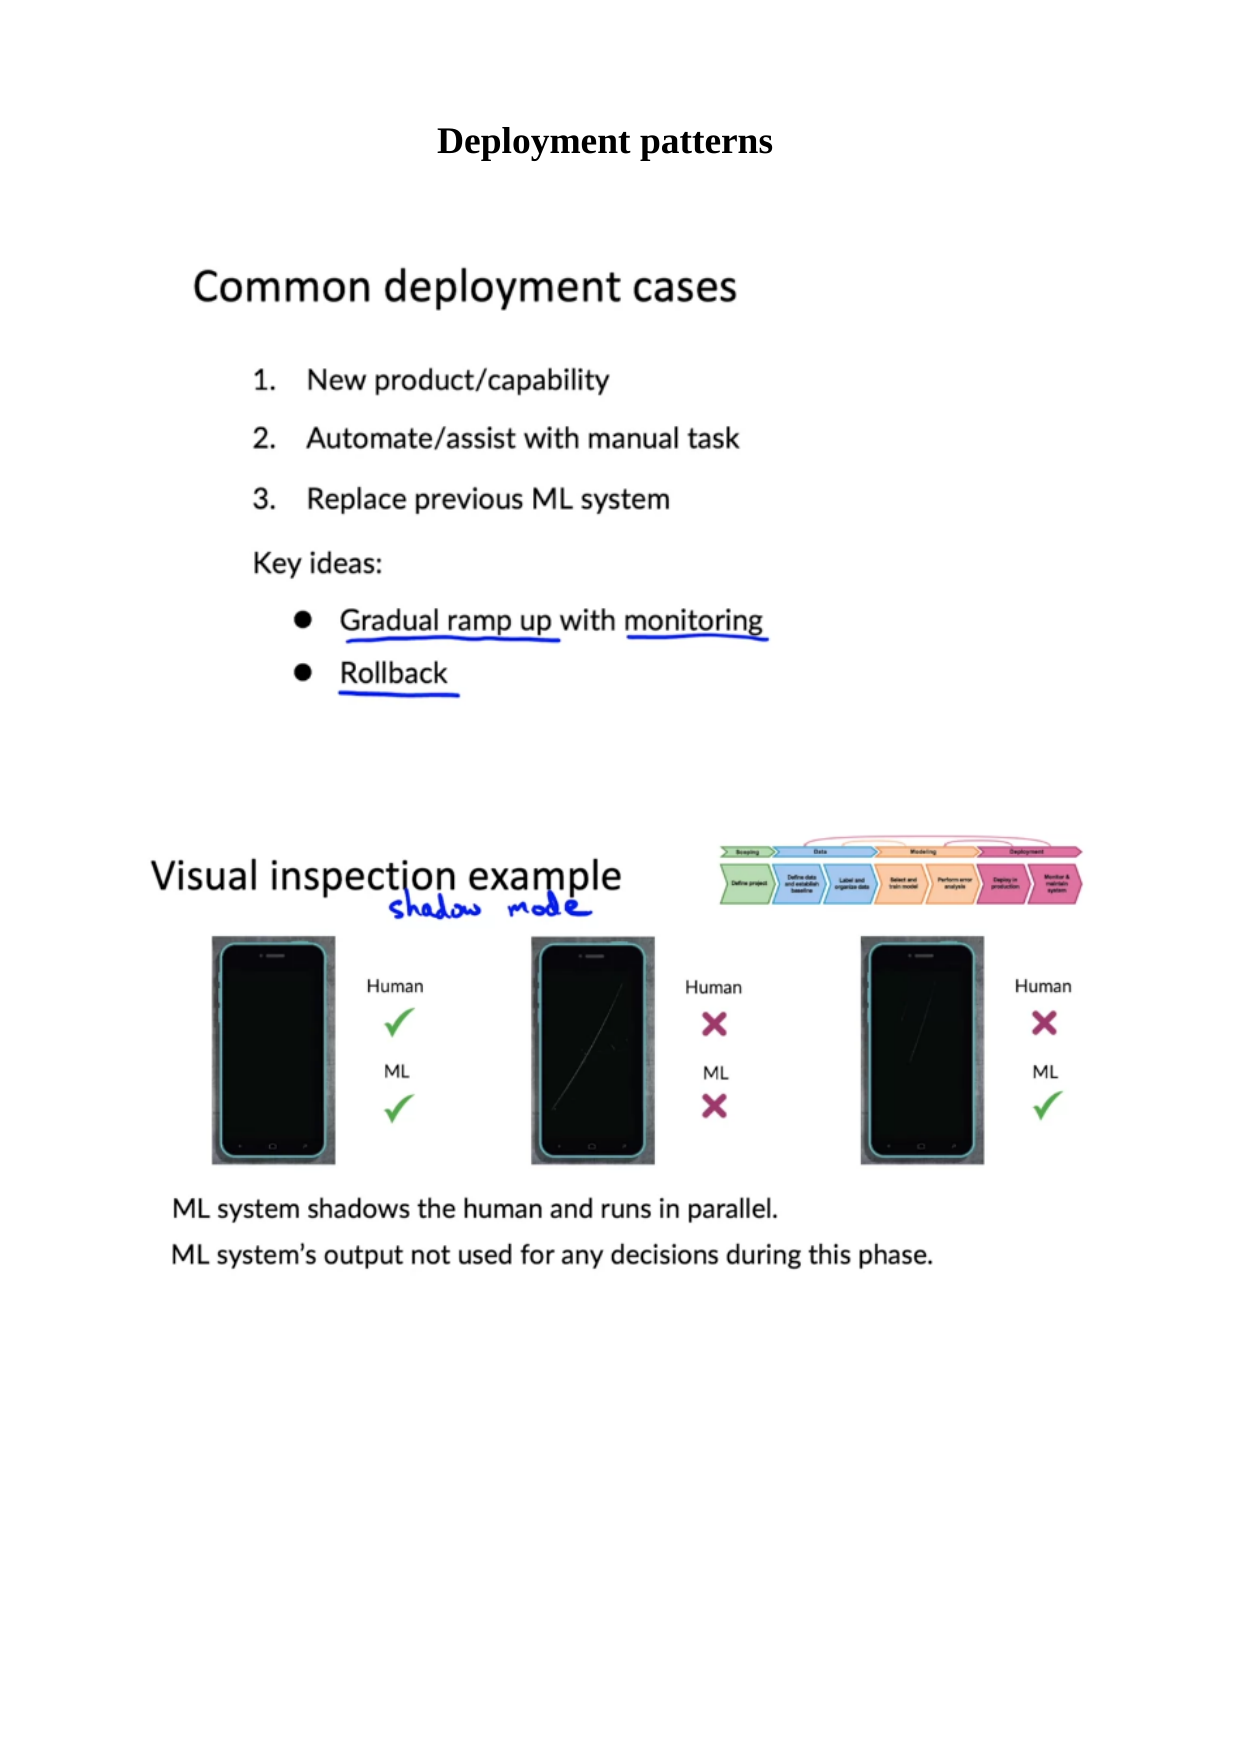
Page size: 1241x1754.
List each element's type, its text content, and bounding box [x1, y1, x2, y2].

picture [118, 824, 1123, 1291]
picture [177, 253, 1182, 710]
subtitle Deployment patterns [118, 118, 1122, 161]
